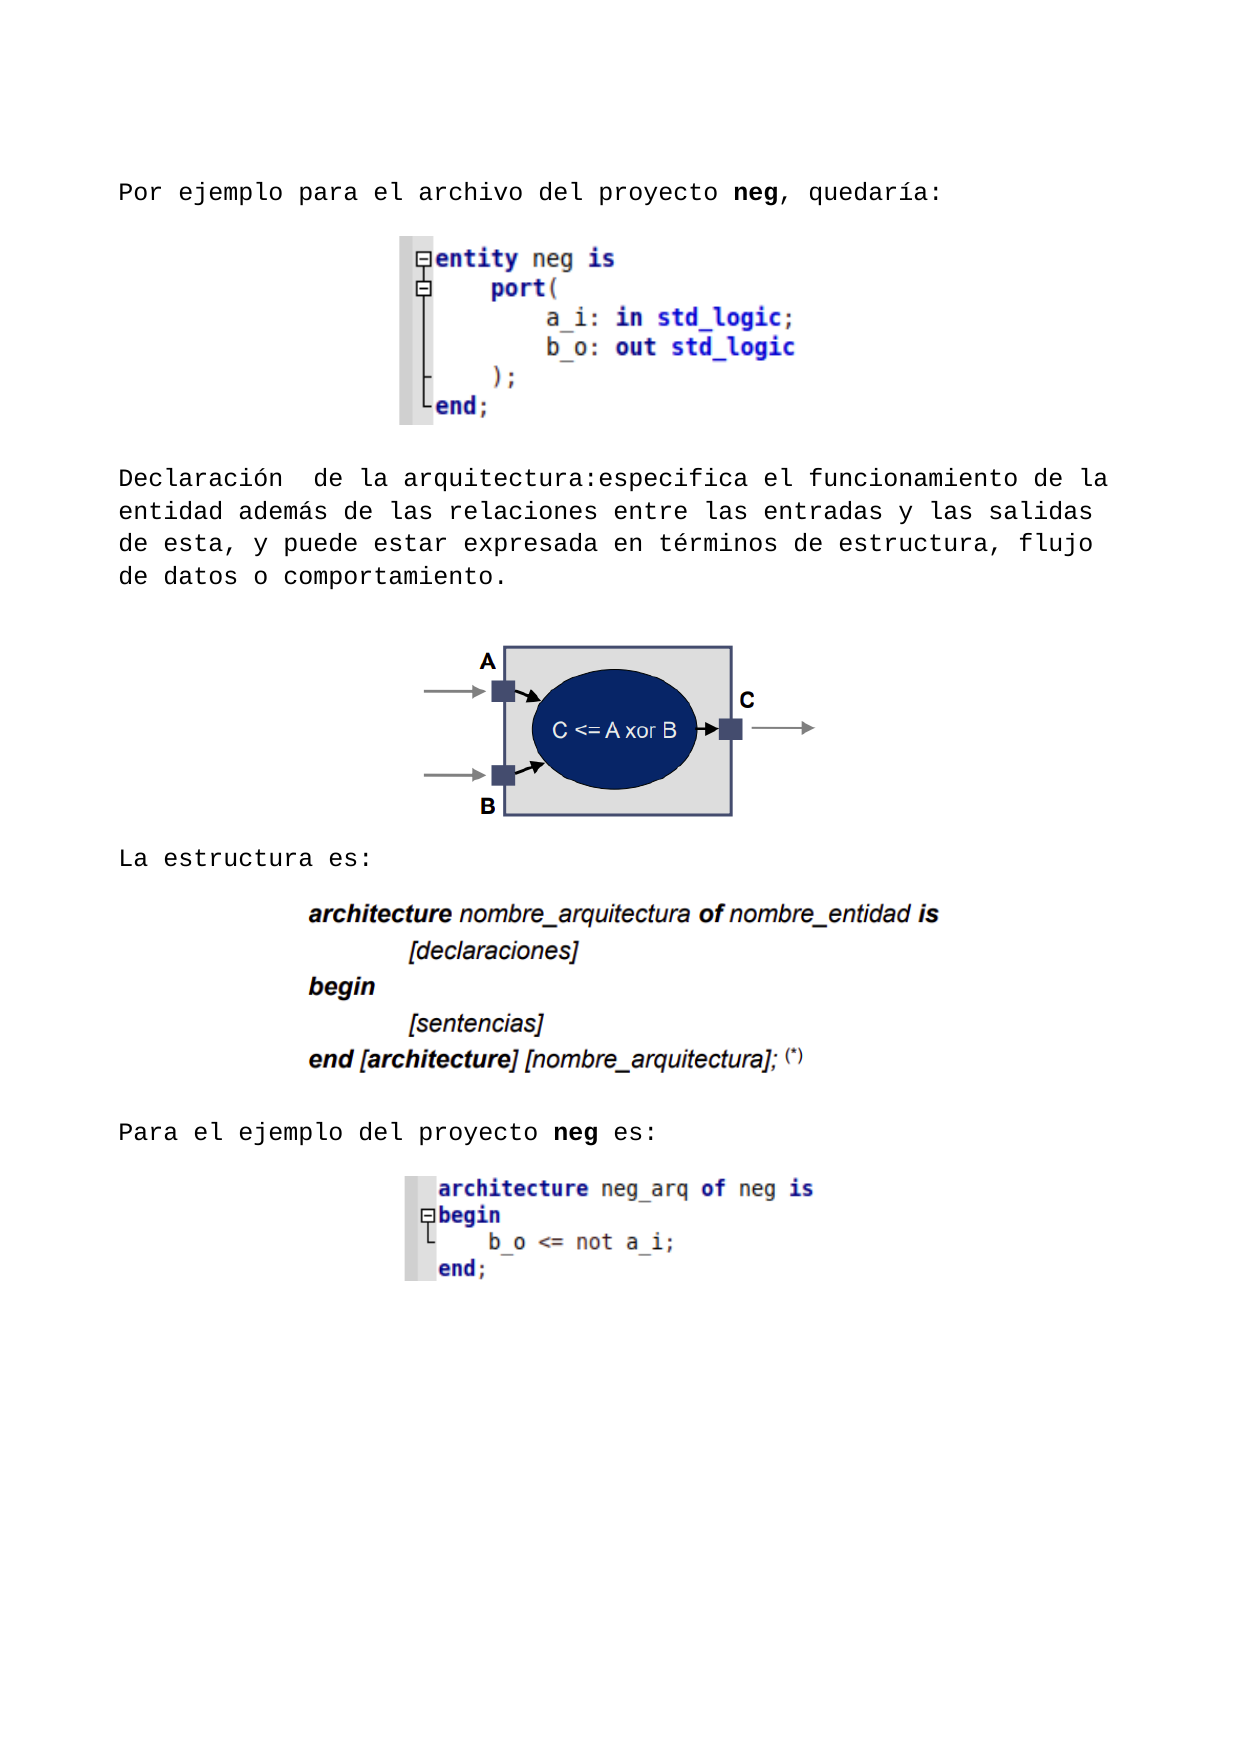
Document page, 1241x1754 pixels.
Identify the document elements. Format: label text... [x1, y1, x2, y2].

picture [399, 236, 841, 425]
picture [404, 1176, 836, 1281]
text Para el ejemplo del proyecto neg es: [118, 1119, 1122, 1148]
picture [288, 899, 952, 1076]
text Por ejemplo para el archivo del proyecto neg, quedaría: [118, 179, 1122, 208]
text Declaración de la arquitectura:especifica el funcionamiento de la entidad además de las relaciones entre las entradas y las salidas de esta, y puede estar expresada en términos de estructura, flujo de datos o comportamiento. [118, 466, 1122, 592]
text La estructura es: [118, 846, 1122, 874]
picture [423, 625, 817, 831]
